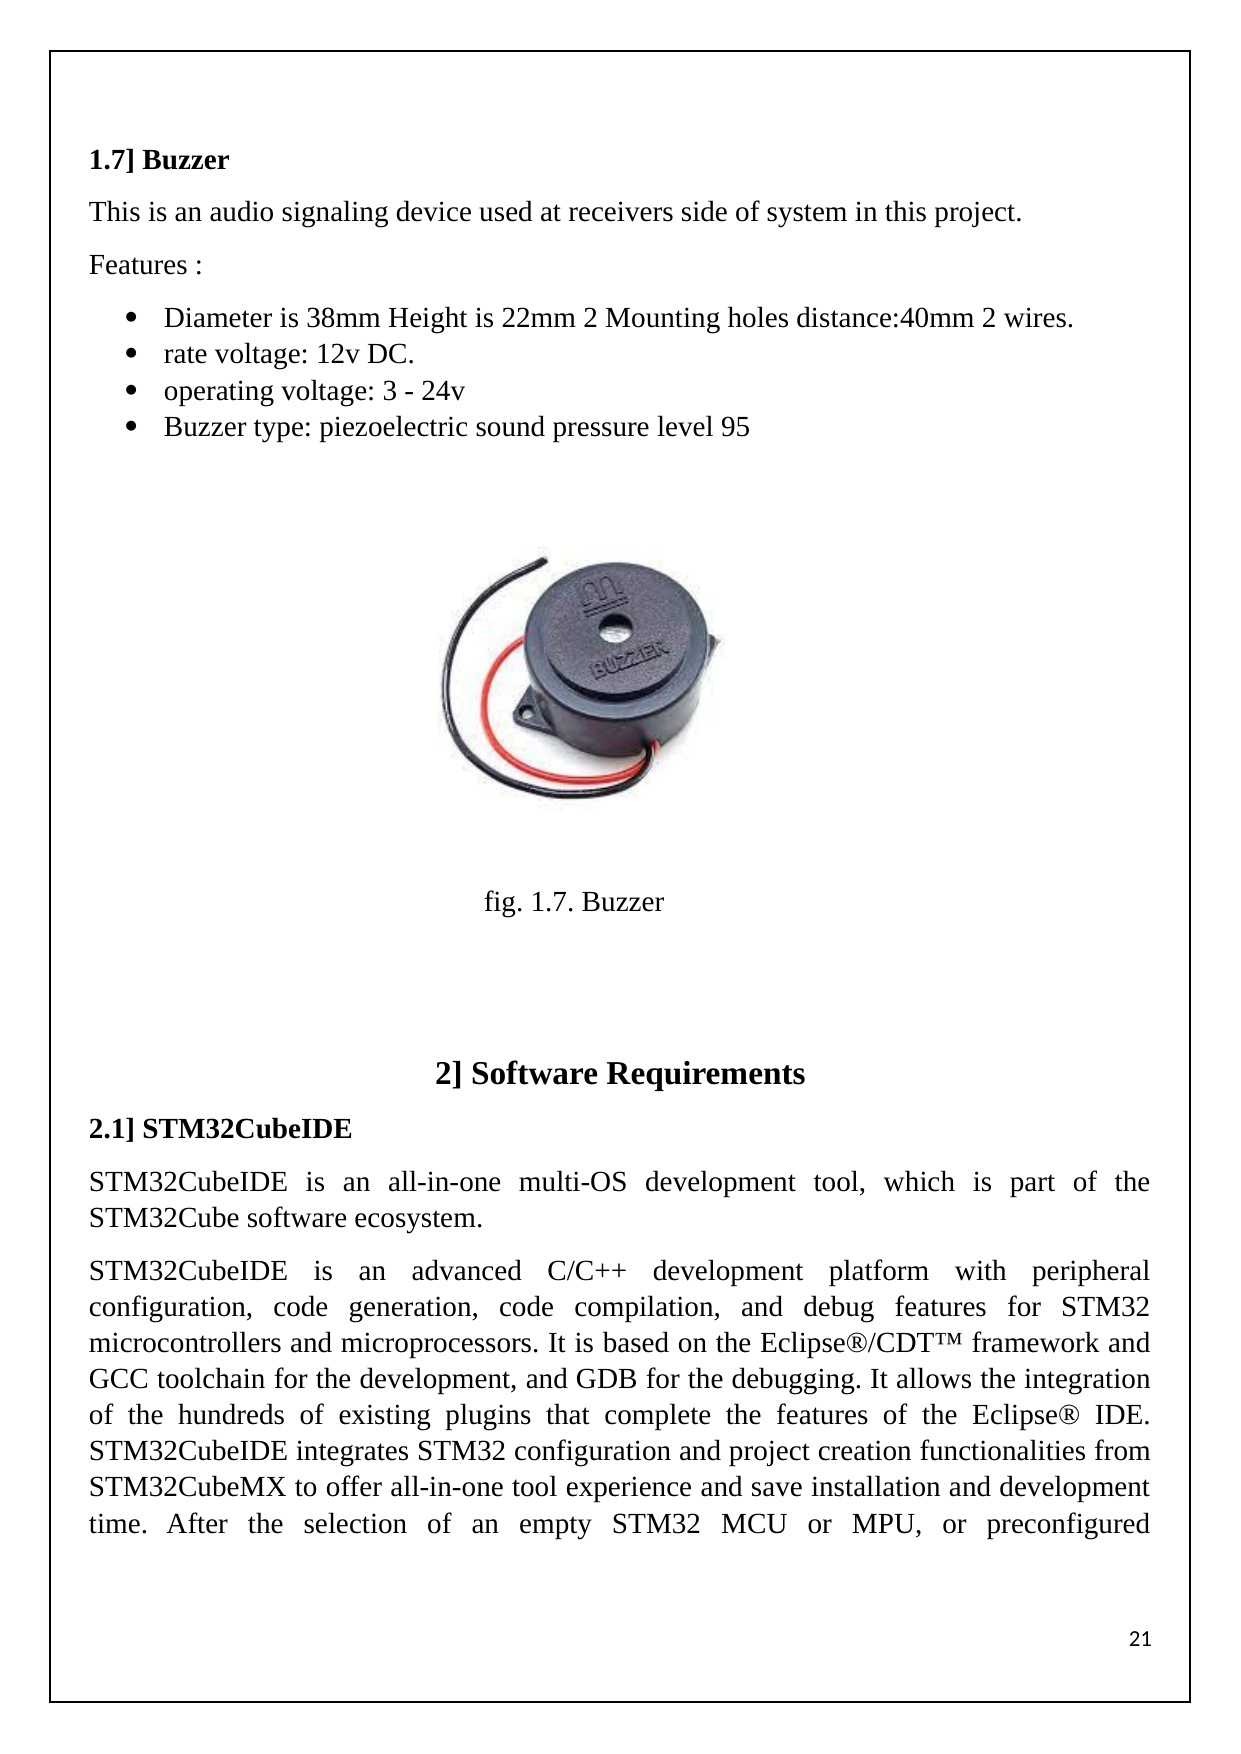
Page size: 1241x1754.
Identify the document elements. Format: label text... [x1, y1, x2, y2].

text 2] Software Requirements [89, 1053, 1152, 1091]
picture [413, 497, 759, 843]
text STM32CubeIDE is an advanced C/C++ development platform with peripheral configuration, code generation, code compilation, and debug features for STM32 microcontrollers and microprocessors. It is based on the Eclipse®/CDT™ framework and GCC toolchain for the development, and GDB for the debugging. It allows the integration of the hundreds of existing plugins that complete the features of the Eclipse® IDE. STM32CubeIDE integrates STM32 configuration and project creation functionalities from STM32CubeMX to offer all-in-one tool experience and save installation and development time. After the selection of an empty STM32 MCU or MPU, or preconfigured [89, 1253, 1152, 1539]
text STM32CubeIDE is an all-in-one multi-OS development tool, which is part of the STM32Cube software ecosystem. [89, 1164, 1152, 1233]
text This is an audio signaling device used at receivers side of system in this project. [89, 194, 1152, 228]
list operating voltage: 3 - 24v [126, 373, 1152, 406]
text fig. 1.7. Buzzer [89, 884, 1152, 918]
list Buzzer type: piezoelectric sound pressure level 95 [126, 409, 1152, 443]
text 2.1] STM32CubeIDE [89, 1111, 1152, 1144]
list Diameter is 38mm Height is 22mm 2 Mounting holes distance:40mm 2 wires. [126, 300, 1152, 334]
list rate voltage: 12v DC. [126, 336, 1152, 370]
text Features : [89, 247, 1152, 281]
text 1.7] Buzzer [89, 142, 1152, 175]
